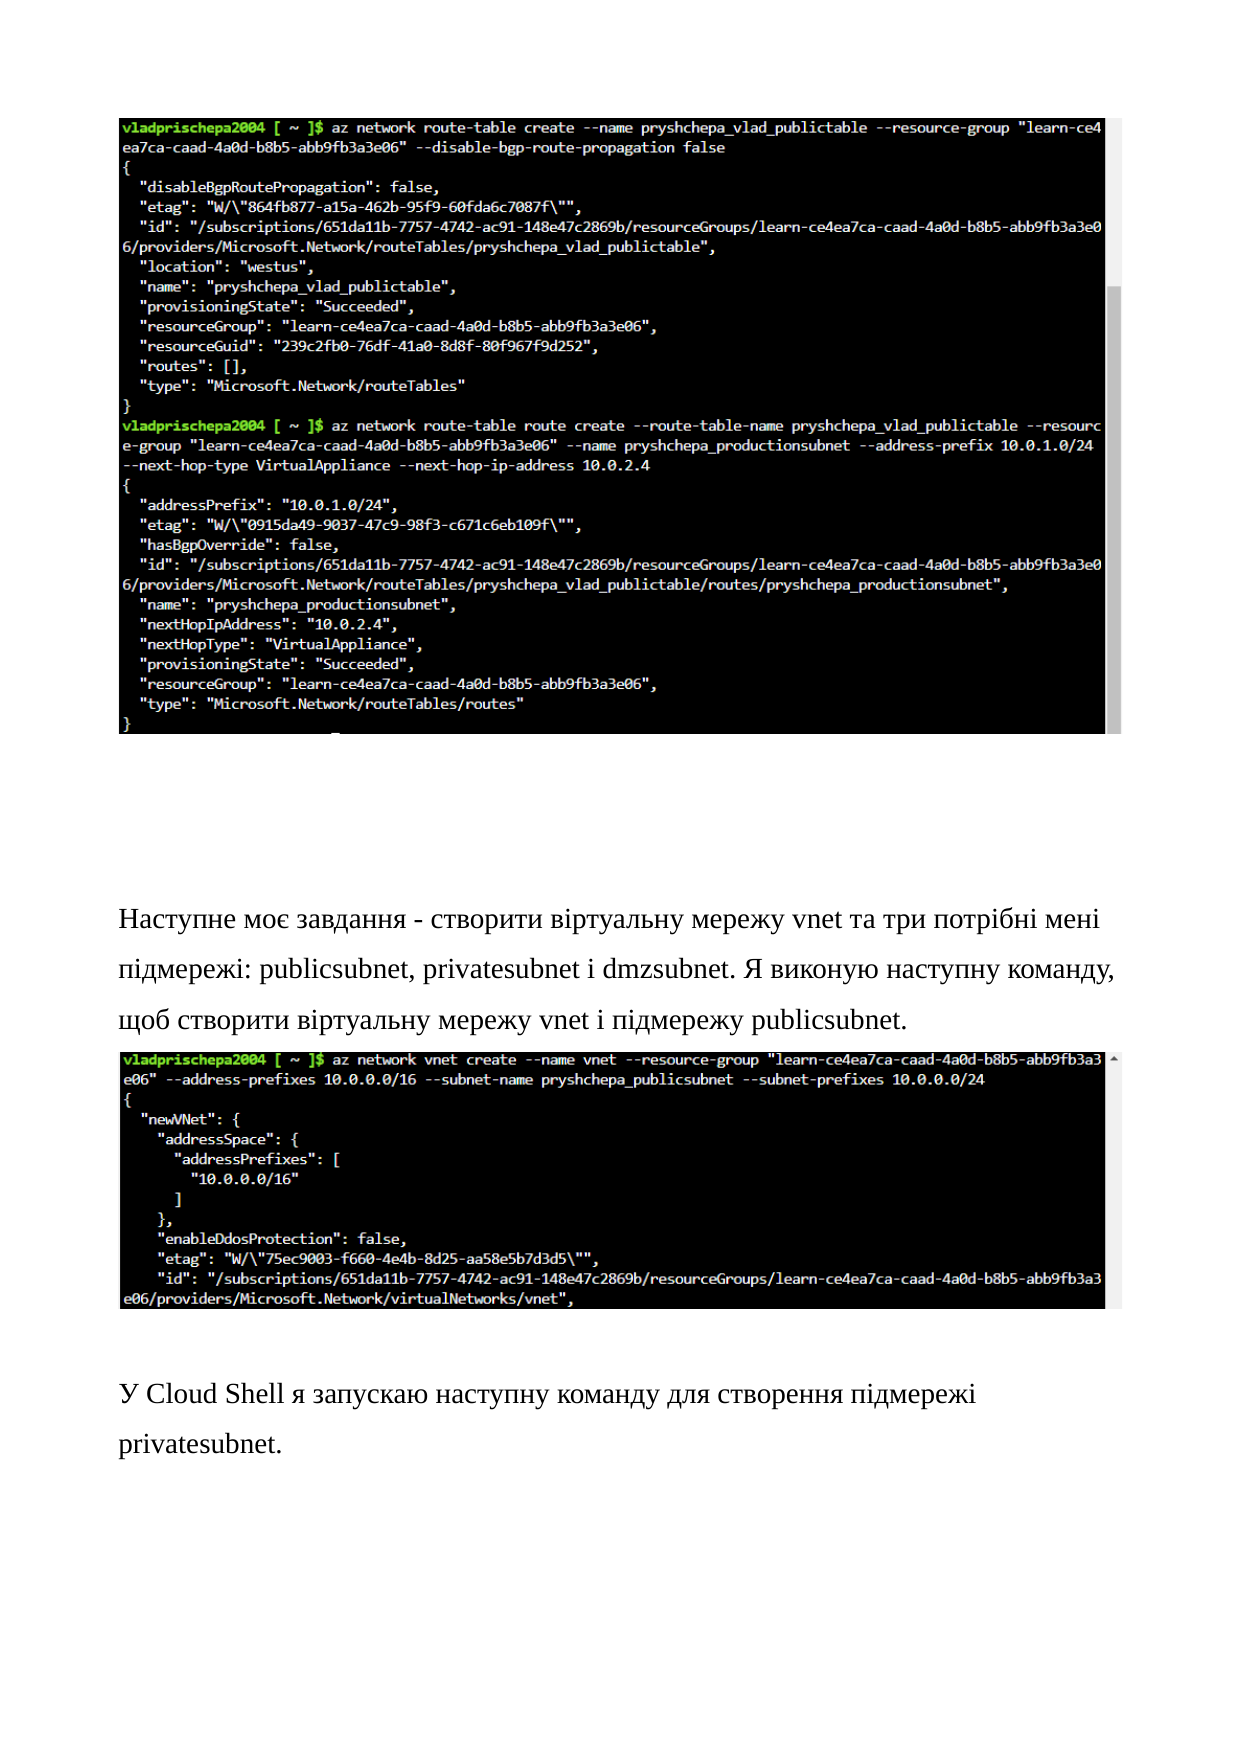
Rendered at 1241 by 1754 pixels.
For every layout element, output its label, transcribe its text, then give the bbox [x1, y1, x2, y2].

text Наступне моє завдання - створити віртуальну мережу vnet та три потрібні мені підмережі: publicsubnet, privatesubnet і dmzsubnet. Я виконую наступну команду, щоб створити віртуальну мережу vnet і підмережу publicsubnet. [118, 901, 1122, 1035]
picture [118, 118, 1123, 734]
picture [118, 1052, 1123, 1309]
text У Cloud Shell я запускаю наступну команду для створення підмережі privatesubnet. [118, 1376, 1122, 1460]
